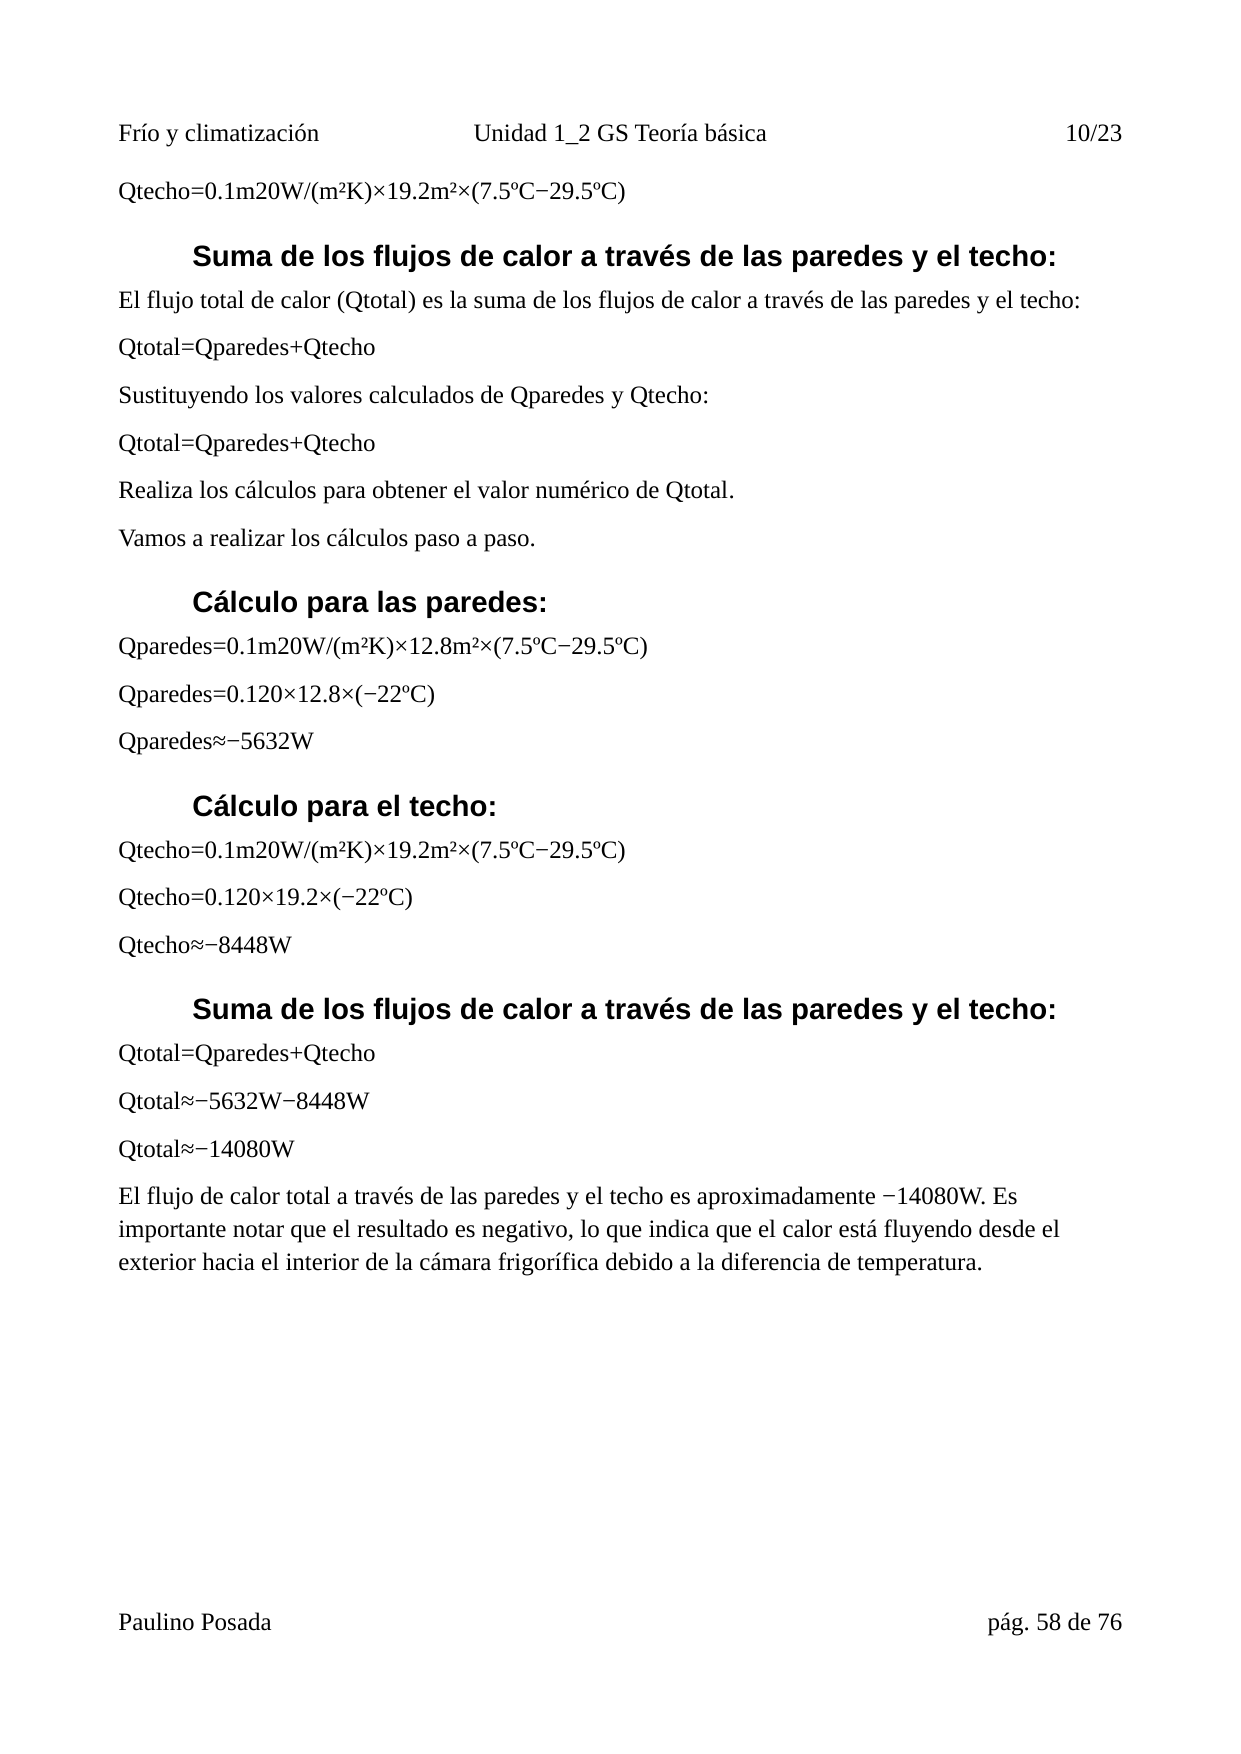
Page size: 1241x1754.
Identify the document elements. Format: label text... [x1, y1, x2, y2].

text Qtecho​≈−8448W [118, 930, 1122, 959]
text Qtecho​=0.1m20W/(m²K)×19.2m²×(7.5ºC−29.5ºC)​ [118, 835, 1122, 864]
text Qtotal​=Qparedes​+Qtecho​ [118, 332, 1122, 361]
text Qtecho​=0.1m20W/(m²K)×19.2m²×(7.5ºC−29.5ºC)​ [118, 176, 1122, 205]
text Qtotal​=Qparedes​+Qtecho​ [118, 428, 1122, 456]
text Realiza los cálculos para obtener el valor numérico de Qtotal​. [118, 475, 1122, 504]
subtitle Suma de los flujos de calor a través de las paredes y el techo: [118, 238, 1122, 272]
subtitle Suma de los flujos de calor a través de las paredes y el techo: [118, 992, 1122, 1026]
text Vamos a realizar los cálculos paso a paso. [118, 523, 1122, 552]
text Qtotal​≈−14080W [118, 1134, 1122, 1162]
text Qparedes​≈−5632W [118, 726, 1122, 755]
text Qtotal​≈−5632W−8448W [118, 1086, 1122, 1115]
text Qtotal​=Qparedes​+Qtecho​ [118, 1038, 1122, 1067]
subtitle Cálculo para el techo: [118, 789, 1122, 822]
text Sustituyendo los valores calculados de Qparedes​ y Qtecho​: [118, 380, 1122, 409]
text El flujo de calor total a través de las paredes y el techo es aproximadamente −14080W. Es importante notar que el resultado es negativo, lo que indica que el calor está fluyendo desde el exterior hacia el interior de la cámara frigorífica debido a la diferencia de temperatura. [118, 1181, 1122, 1276]
subtitle Cálculo para las paredes: [118, 585, 1122, 619]
text Qtecho​=0.120×19.2×(−22ºC)​ [118, 882, 1122, 911]
text El flujo total de calor (Qtotal​) es la suma de los flujos de calor a través de las paredes y el techo: [118, 285, 1122, 313]
text Qparedes​=0.1m20W/(m²K)×12.8m²×(7.5ºC−29.5ºC)​ [118, 631, 1122, 660]
text Qparedes​=0.120×12.8×(−22ºC)​ [118, 679, 1122, 708]
